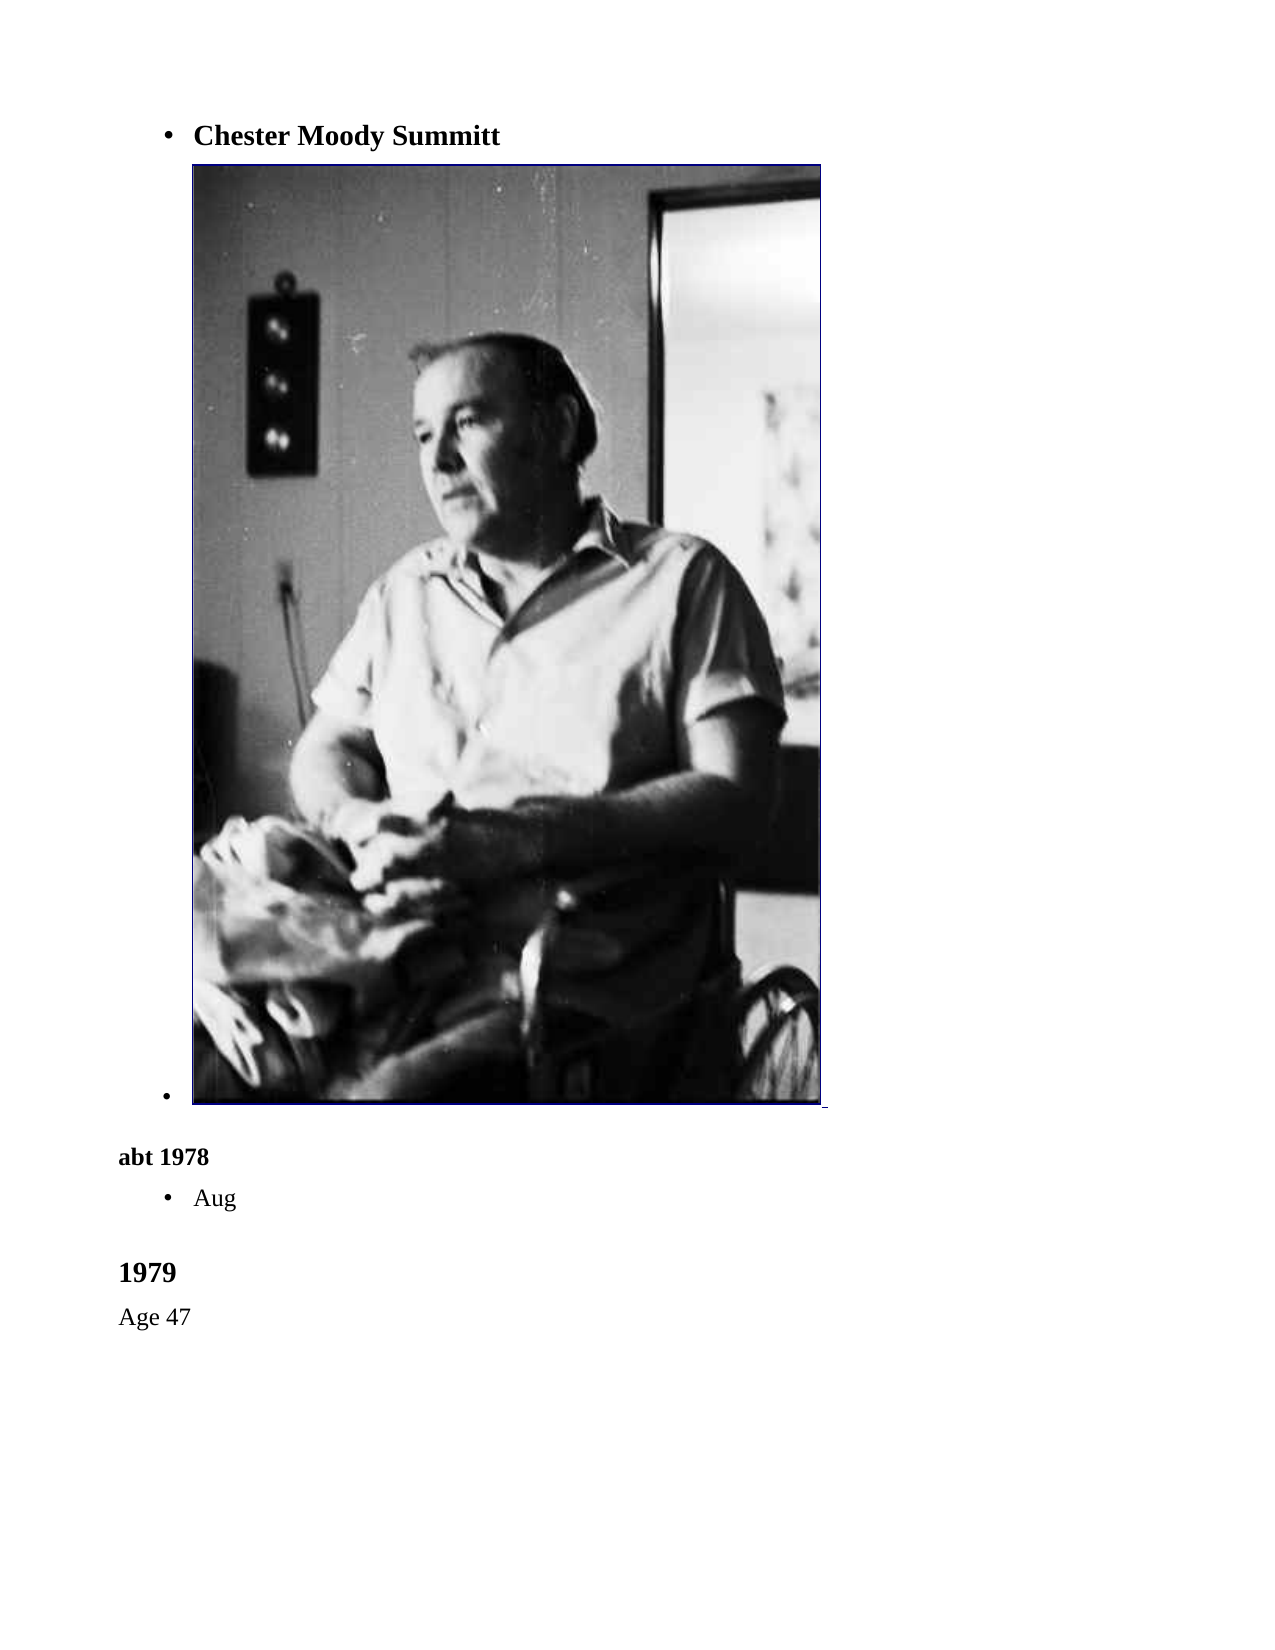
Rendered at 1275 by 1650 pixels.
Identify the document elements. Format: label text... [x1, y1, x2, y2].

text Age 47 [118, 1302, 1157, 1330]
list Aug [164, 1183, 1157, 1212]
subtitle 1979 [118, 1256, 1157, 1289]
subtitle Chester Moody Summitt [164, 118, 1157, 152]
picture [193, 166, 820, 1103]
subtitle abt 1978 [118, 1142, 1157, 1170]
